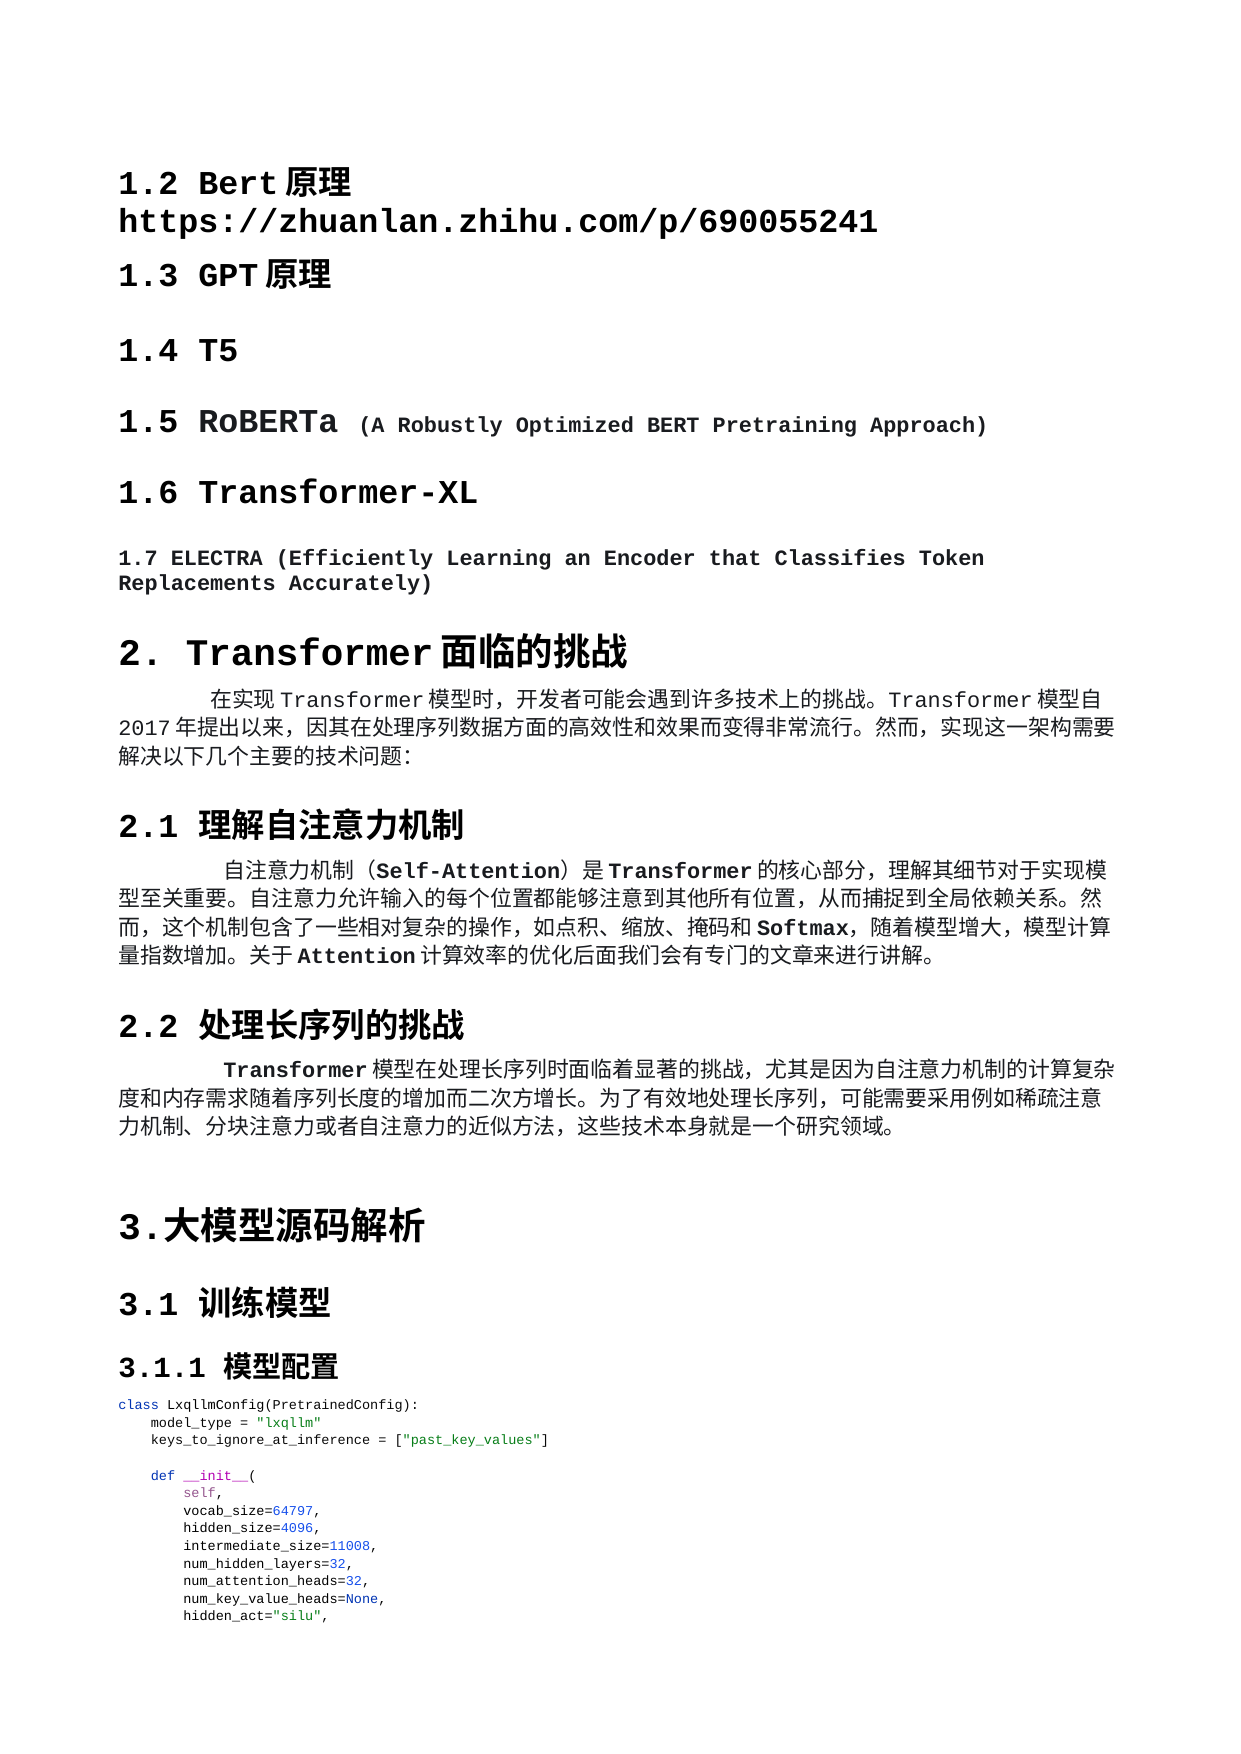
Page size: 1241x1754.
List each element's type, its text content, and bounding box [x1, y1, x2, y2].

text 自注意力机制（Self-Attention）是Transformer的核心部分，理解其细节对于实现模型至关重要。自注意力允许输入的每个位置都能够注意到其他所有位置，从而捕捉到全局依赖关系。然而，这个机制包含了一些相对复杂的操作，如点积、缩放、掩码和Softmax，随着模型增大，模型计算量指数增加。关于Attention计算效率的优化后面我们会有专门的文章来进行讲解。 [118, 860, 1122, 970]
subtitle 1.7 ELECTRA (Efficiently Learning an Encoder that Classifies Token Replacements Accurately) [118, 547, 1122, 597]
subtitle 1.3 GPT原理 [118, 259, 1122, 297]
text Transformer模型在处理长序列时面临着显著的挑战，尤其是因为自注意力机制的计算复杂度和内存需求随着序列长度的增加而二次方增长。为了有效地处理长序列，可能需要采用例如稀疏注意力机制、分块注意力或者自注意力的近似方法，这些技术本身就是一个研究领域。 [118, 1060, 1122, 1141]
subtitle 3.1 训练模型 [118, 1288, 1122, 1326]
text 在实现Transformer模型时，开发者可能会遇到许多技术上的挑战。Transformer模型自2017年提出以来，因其在处理序列数据方面的高效性和效果而变得非常流行。然而，实现这一架构需要解决以下几个主要的技术问题： [118, 689, 1122, 771]
subtitle 2.1 理解自注意力机制 [118, 810, 1122, 848]
subtitle 1.4 T5 [118, 334, 1122, 371]
subtitle 2. Transformer面临的挑战 [118, 634, 1122, 677]
subtitle 1.6 Transformer-XL [118, 476, 1122, 514]
subtitle 3.1.1 模型配置 [118, 1353, 1122, 1386]
text class LxqllmConfig(PretrainedConfig): model_type = "lxqllm" keys_to_ignore_at_inference = ["past_key_values"] def __init__( self, vocab_size=64797, hidden_size=4096, intermediate_size=11008, num_hidden_layers=32, num_attention_heads=32, num_key_value_heads=None, hidden_act="silu", [118, 1398, 1122, 1625]
subtitle 3.大模型源码解析 [118, 1208, 1122, 1251]
subtitle 2.2 处理长序列的挑战 [118, 1009, 1122, 1047]
subtitle 1.5 RoBERTa (A Robustly Optimized BERT Pretraining Approach) [118, 405, 1122, 443]
subtitle 1.2 Bert原理 https://zhuanlan.zhihu.com/p/690055241 [118, 167, 1122, 242]
